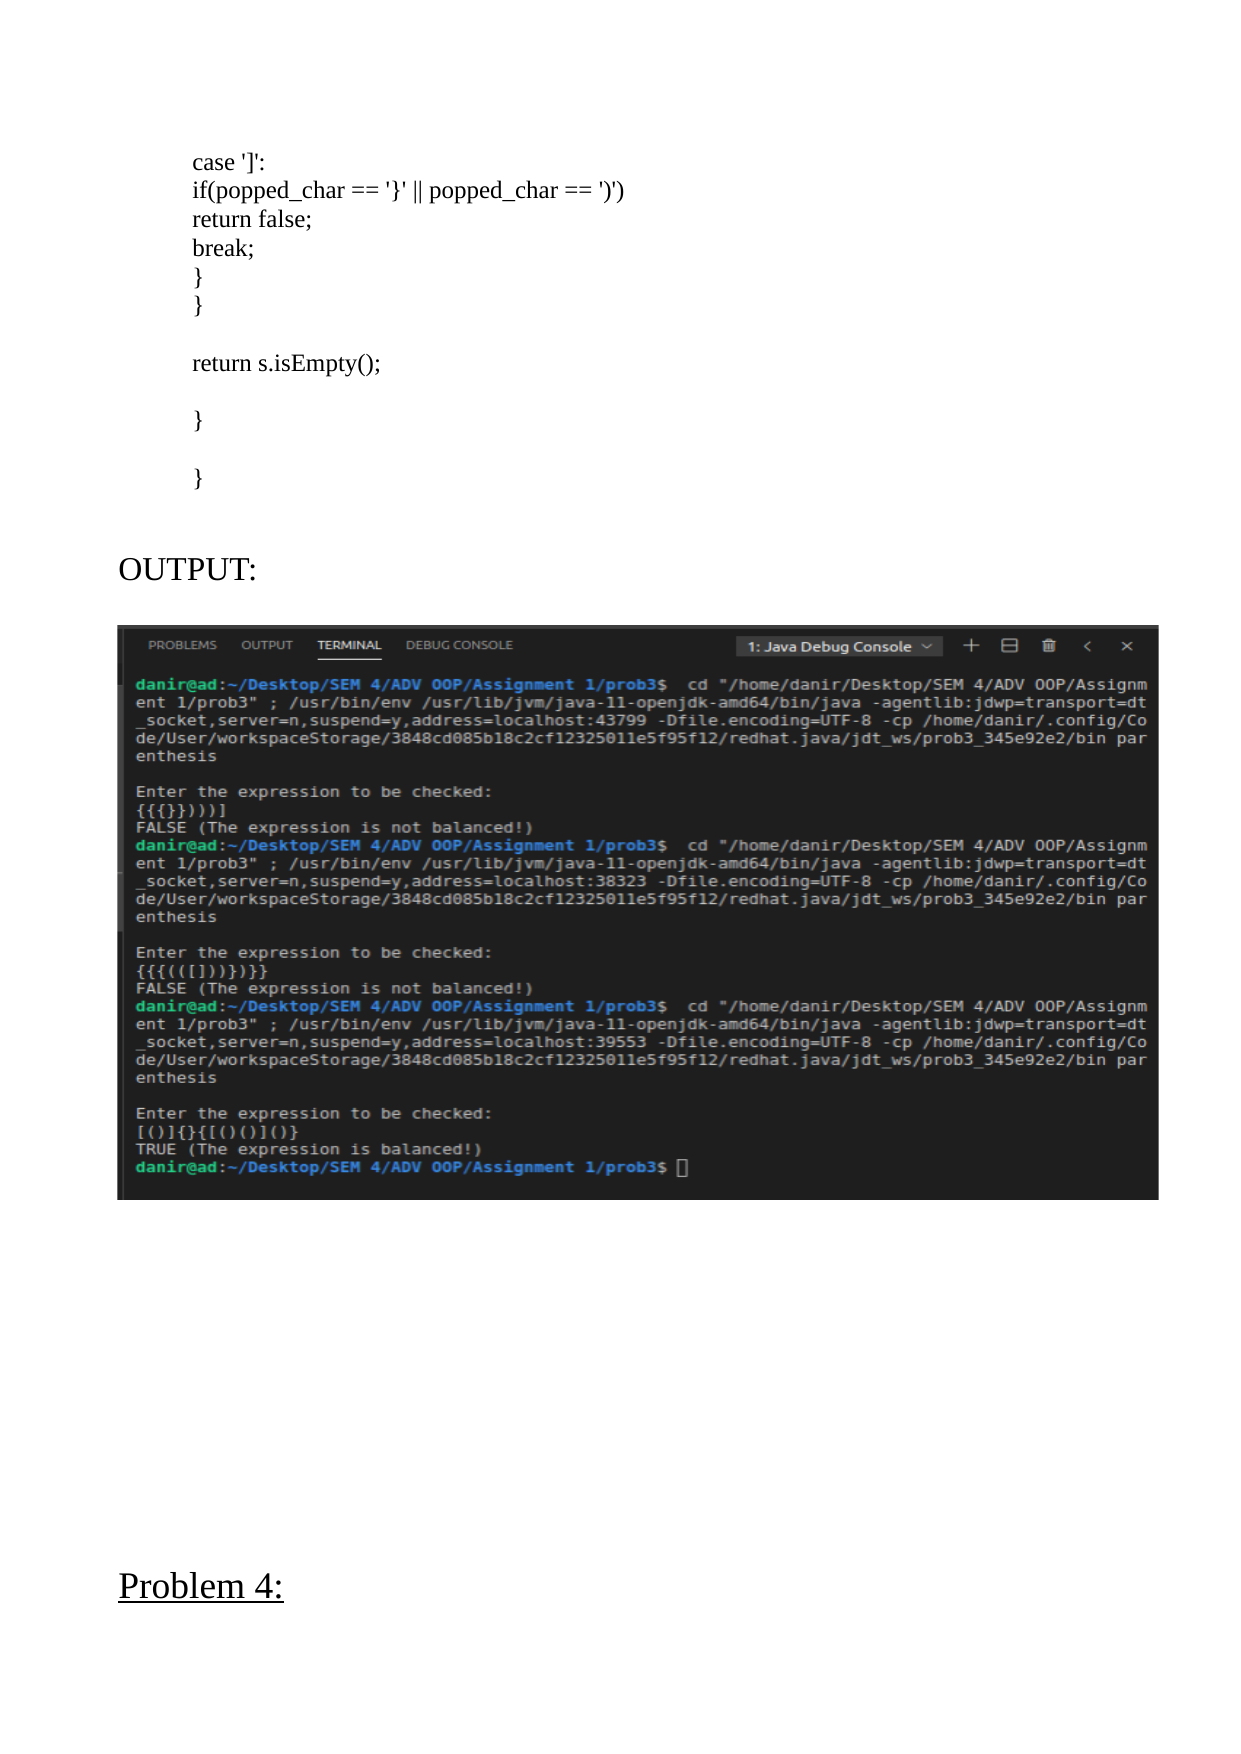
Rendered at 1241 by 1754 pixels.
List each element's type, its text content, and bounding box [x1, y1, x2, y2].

text return s.isEmpty(); [118, 348, 1122, 377]
text break; [118, 233, 1122, 262]
text } [118, 406, 1122, 434]
text OUTPUT: [118, 549, 1122, 588]
text } [118, 463, 1122, 492]
text Problem 4: [118, 1564, 1122, 1607]
text return false; [118, 204, 1122, 233]
text } [118, 291, 1122, 319]
text if(popped_char == '}' || popped_char == ')') [118, 176, 1122, 204]
text } [118, 262, 1122, 291]
text case ']': [118, 147, 1122, 176]
